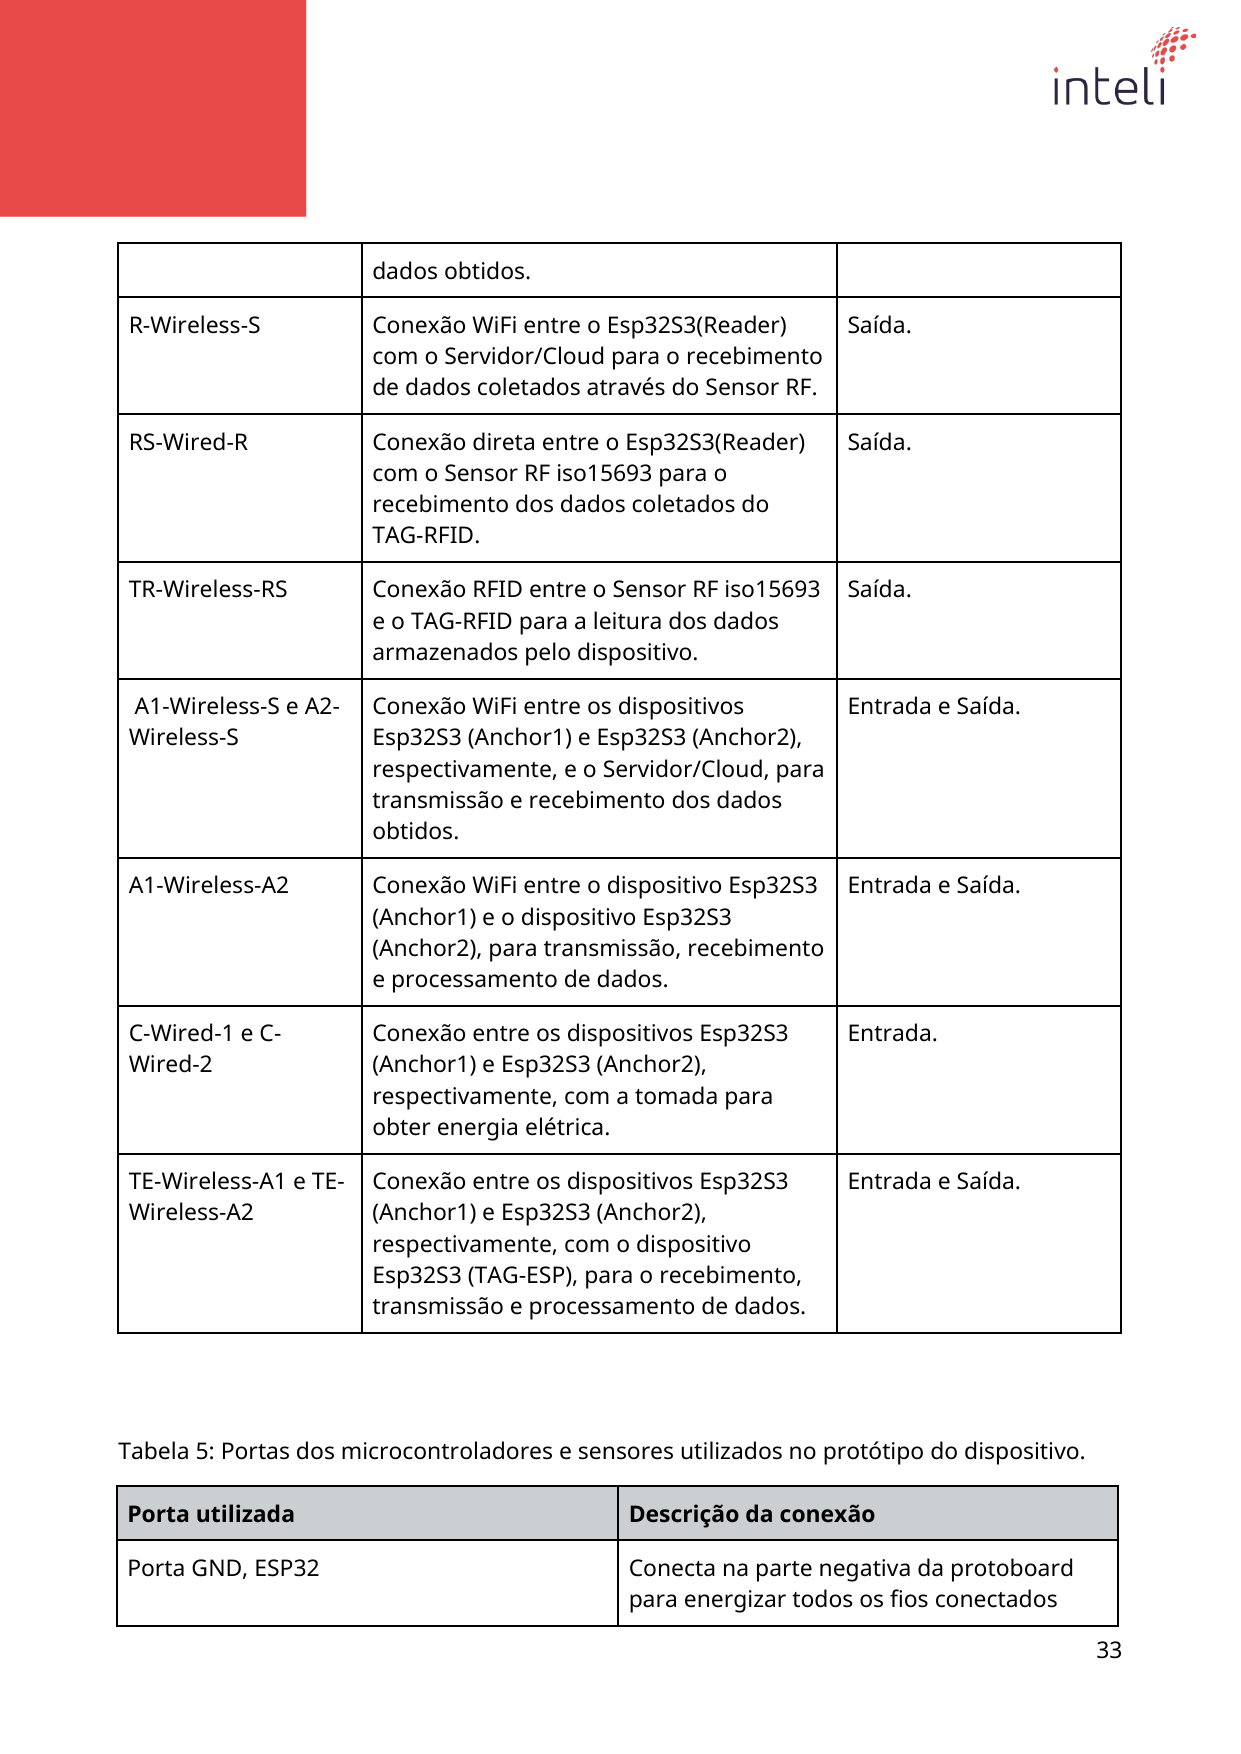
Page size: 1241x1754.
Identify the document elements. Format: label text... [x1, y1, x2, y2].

picture [0, 0, 307, 217]
table_cell [119, 244, 361, 296]
table_cell Saída. [838, 563, 1120, 677]
table_cell C-Wired-1 e C-Wired-2 [119, 1007, 361, 1152]
table_cell Entrada e Saída. [838, 859, 1120, 1004]
table_header Porta utilizada [118, 1487, 617, 1539]
table_cell Conexão entre os dispositivos Esp32S3 (Anchor1) e Esp32S3 (Anchor2), respectivamente, com o dispositivo Esp32S3 (TAG-ESP), para o recebimento, transmissão e processamento de dados. [363, 1155, 836, 1332]
table_cell A1-Wireless-S e A2-Wireless-S [119, 680, 361, 857]
table_cell Conexão direta entre o Esp32S3(Reader) com o Sensor RF iso15693 para o recebimento dos dados coletados do TAG-RFID. [363, 415, 836, 561]
table_cell TE-Wireless-A1 e TE-Wireless-A2 [119, 1155, 361, 1332]
table_cell Saída. [838, 298, 1120, 413]
table_cell R-Wireless-S [119, 298, 361, 413]
table_cell TR-Wireless-RS [119, 563, 361, 677]
table_cell Conexão WiFi entre o Esp32S3(Reader) com o Servidor/Cloud para o recebimento de dados coletados através do Sensor RF. [363, 298, 836, 413]
picture [1054, 27, 1197, 105]
text Tabela 5: Portas dos microcontroladores e sensores utilizados no protótipo do dispositivo. [118, 1434, 1122, 1466]
table_cell Conexão WiFi entre os dispositivos Esp32S3 (Anchor1) e Esp32S3 (Anchor2), respectivamente, e o Servidor/Cloud, para transmissão e recebimento dos dados obtidos. [363, 680, 836, 857]
table_cell [838, 244, 1120, 296]
table_cell Conexão WiFi entre o dispositivo Esp32S3 (Anchor1) e o dispositivo Esp32S3 (Anchor2), para transmissão, recebimento e processamento de dados. [363, 859, 836, 1004]
table_cell Saída. [838, 415, 1120, 561]
table_cell Porta GND, ESP32 [118, 1541, 617, 1624]
table_cell RS-Wired-R [119, 415, 361, 561]
table_cell Entrada e Saída. [838, 680, 1120, 857]
table_cell dados obtidos. [363, 244, 836, 296]
table_cell Conexão entre os dispositivos Esp32S3 (Anchor1) e Esp32S3 (Anchor2), respectivamente, com a tomada para obter energia elétrica. [363, 1007, 836, 1152]
table_cell A1-Wireless-A2 [119, 859, 361, 1004]
table_cell Entrada e Saída. [838, 1155, 1120, 1332]
table_header Descrição da conexão [619, 1487, 1117, 1539]
table_cell Entrada. [838, 1007, 1120, 1152]
table_cell Conecta na parte negativa da protoboard para energizar todos os fios conectados [619, 1541, 1117, 1624]
table_cell Conexão RFID entre o Sensor RF iso15693 e o TAG-RFID para a leitura dos dados armazenados pelo dispositivo. [363, 563, 836, 677]
